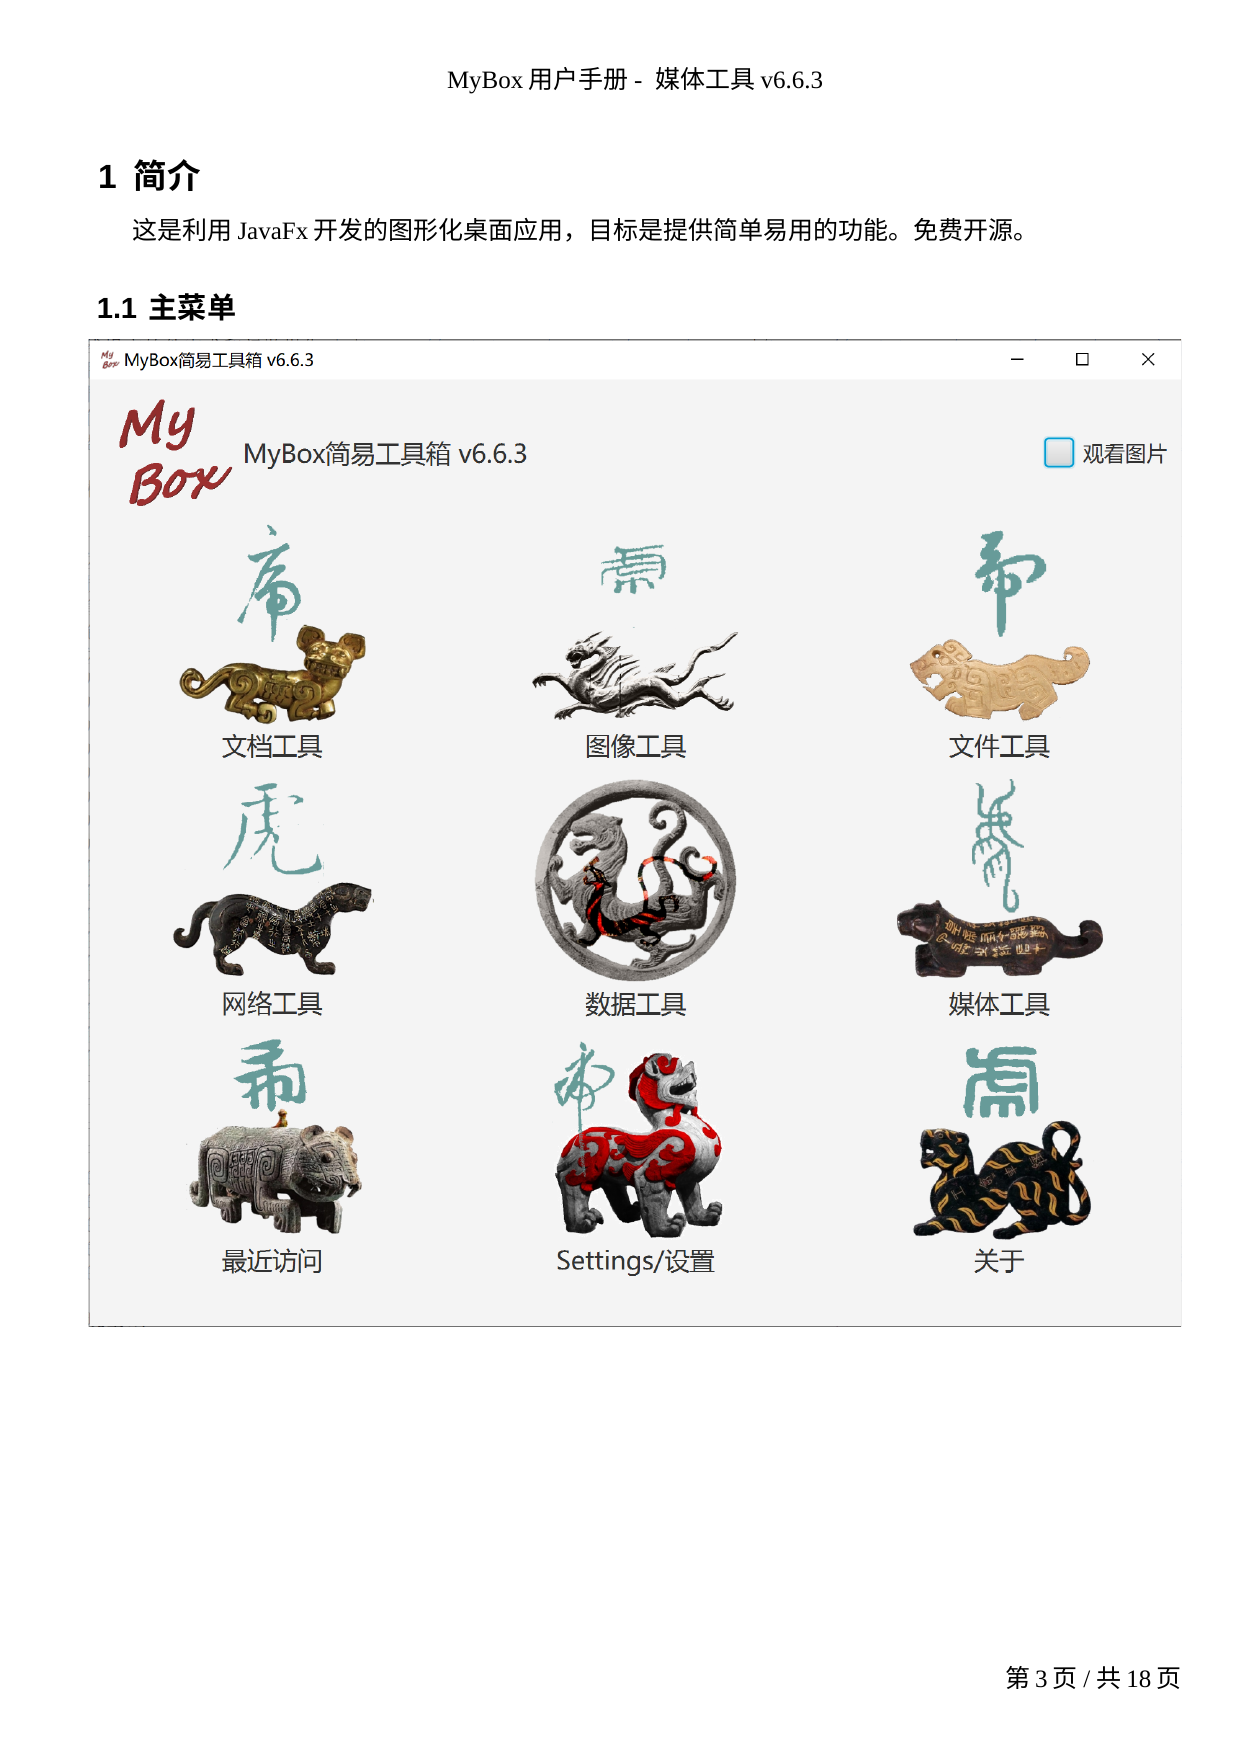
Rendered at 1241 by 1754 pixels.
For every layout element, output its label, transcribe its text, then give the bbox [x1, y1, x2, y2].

subtitle 简介 [88, 150, 1181, 198]
subtitle 主菜单 [88, 284, 1181, 327]
text 这是利用JavaFx开发的图形化桌面应用，目标是提供简单易用的功能。免费开源。 [88, 211, 1181, 247]
picture [88, 339, 1182, 1327]
